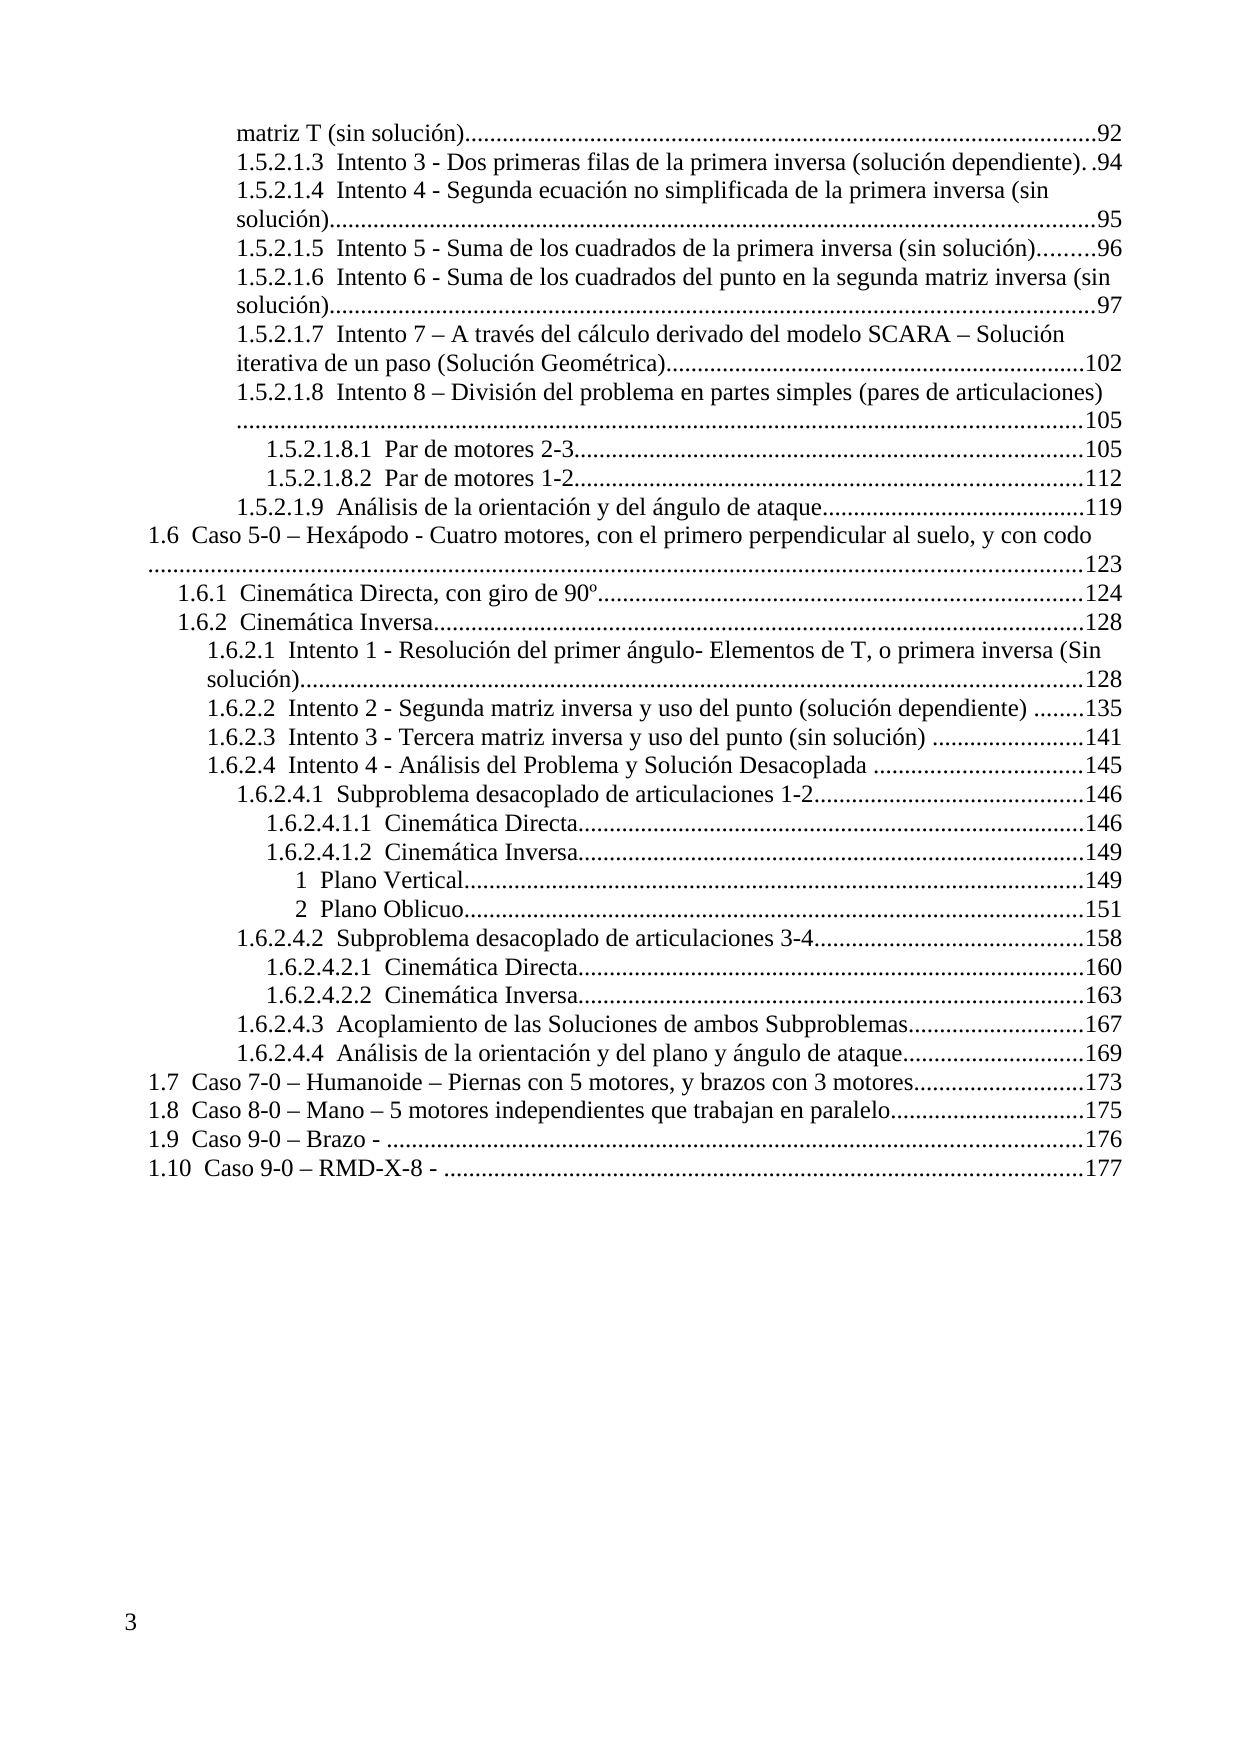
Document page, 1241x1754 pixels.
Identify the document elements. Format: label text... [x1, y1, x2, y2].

text 1.6.2.4.1.2 Cinemática Inversa 149 [266, 837, 1122, 866]
text 1.8 Caso 8-0 – Mano – 5 motores independientes que trabajan en paralelo 175 [148, 1096, 1122, 1124]
text 1.6.2.3 Intento 3 - Tercera matriz inversa y uso del punto (sin solución) 141 [207, 722, 1122, 751]
text 1.5.2.1.4 Intento 4 - Segunda ecuación no simplificada de la primera inversa (sin solución) 95 [236, 176, 1122, 233]
text 1.5.2.1.7 Intento 7 – A través del cálculo derivado del modelo SCARA – Solución iterativa de un paso (Solución Geométrica) 102 [236, 319, 1122, 377]
text 1.6.2.4.1 Subproblema desacoplado de articulaciones 1-2 146 [236, 779, 1122, 808]
text 1.6.2 Cinemática Inversa 128 [177, 607, 1122, 636]
text 1.6.2.4 Intento 4 - Análisis del Problema y Solución Desacoplada 145 [207, 751, 1122, 779]
text 1.6.1 Cinemática Directa, con giro de 90º 124 [177, 578, 1122, 607]
text 1 Plano Vertical 149 [295, 866, 1122, 894]
text 1.6.2.4.2.1 Cinemática Directa 160 [266, 952, 1122, 981]
text 1.5.2.1.9 Análisis de la orientación y del ángulo de ataque 119 [236, 492, 1122, 521]
text 1.5.2.1.8.2 Par de motores 1-2 112 [266, 463, 1122, 492]
text 1.6 Caso 5-0 – Hexápodo - Cuatro motores, con el primero perpendicular al suelo, y con codo 123 [148, 521, 1122, 578]
text 1.10 Caso 9-0 – RMD-X-8 - 177 [148, 1153, 1122, 1182]
text 1.6.2.4.3 Acoplamiento de las Soluciones de ambos Subproblemas 167 [236, 1009, 1122, 1038]
text 1.5.2.1.8 Intento 8 – División del problema en partes simples (pares de articulaciones) 105 [236, 377, 1122, 434]
text 1.6.2.4.2 Subproblema desacoplado de articulaciones 3-4 158 [236, 923, 1122, 952]
text 1.6.2.4.1.1 Cinemática Directa 146 [266, 808, 1122, 837]
text 1.9 Caso 9-0 – Brazo - 176 [148, 1124, 1122, 1153]
text 1.6.2.1 Intento 1 - Resolución del primer ángulo- Elementos de T, o primera inversa (Sin solución) 128 [207, 636, 1122, 693]
text 1.7 Caso 7-0 – Humanoide – Piernas con 5 motores, y brazos con 3 motores 173 [148, 1067, 1122, 1096]
text 1.5.2.1.5 Intento 5 - Suma de los cuadrados de la primera inversa (sin solución) 96 [236, 233, 1122, 262]
text 1.5.2.1.3 Intento 3 - Dos primeras filas de la primera inversa (solución dependiente) 94 [236, 147, 1122, 176]
text 1.5.2.1.2 Intento 2 - Suma de los cuadrados de los elementos T(1,4) y T(2,4) de la matriz T (sin solución) 92 [236, 118, 1122, 147]
text 1.6.2.4.4 Análisis de la orientación y del plano y ángulo de ataque 169 [236, 1038, 1122, 1067]
text 1.6.2.2 Intento 2 - Segunda matriz inversa y uso del punto (solución dependiente) 135 [207, 693, 1122, 722]
text 1.5.2.1.8.1 Par de motores 2-3 105 [266, 434, 1122, 463]
text 1.6.2.4.2.2 Cinemática Inversa 163 [266, 981, 1122, 1009]
text 1.5.2.1.6 Intento 6 - Suma de los cuadrados del punto en la segunda matriz inversa (sin solución) 97 [236, 262, 1122, 319]
text 2 Plano Oblicuo 151 [295, 894, 1122, 923]
